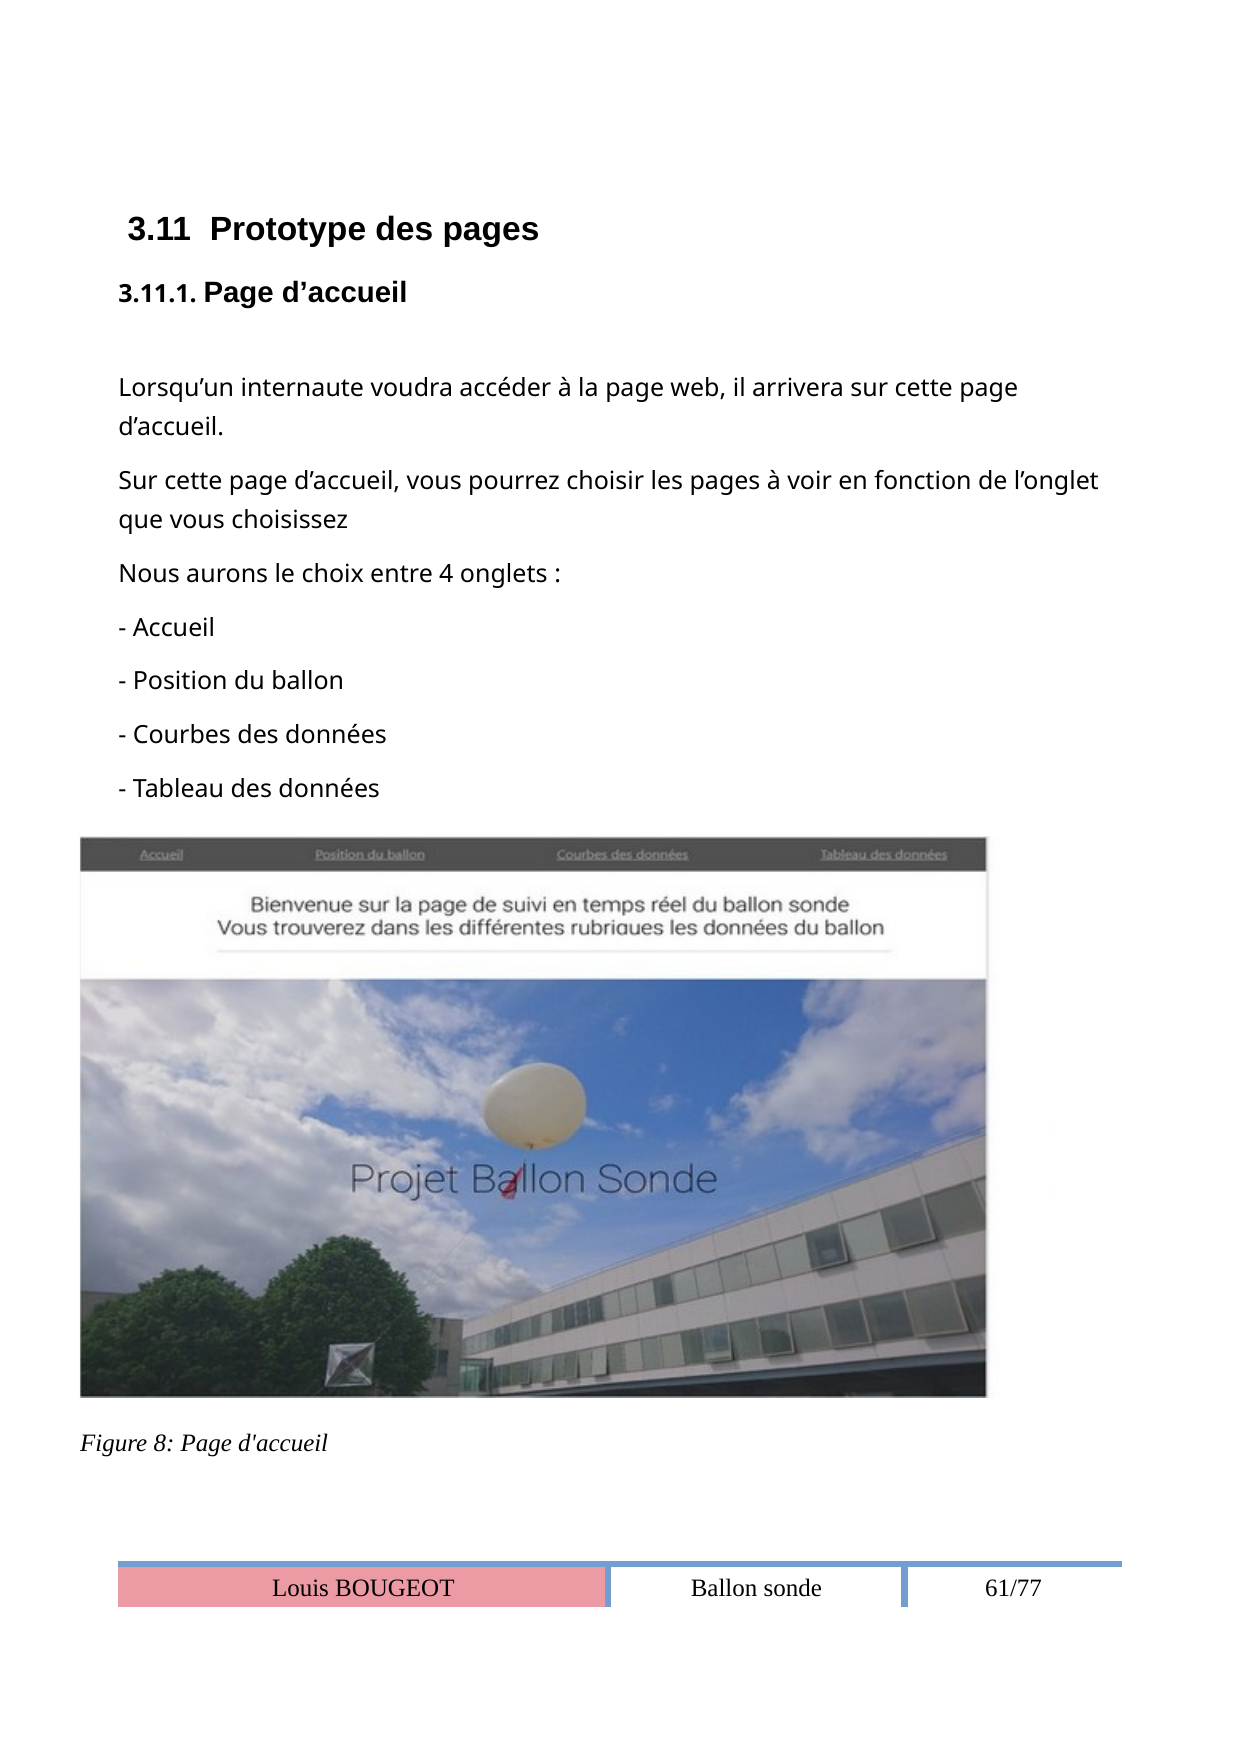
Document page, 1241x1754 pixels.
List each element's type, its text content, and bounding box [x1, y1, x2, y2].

text Nous aurons le choix entre 4 onglets : [118, 555, 1122, 589]
picture [79, 836, 1051, 1398]
text - Position du ballon [118, 663, 1122, 697]
text - Accueil [118, 609, 1122, 643]
subtitle Page d’accueil [118, 275, 1122, 309]
text - Courbes des données [118, 717, 1122, 751]
text Figure 8: Page d'accueil [80, 1428, 1070, 1457]
text - Tableau des données [118, 770, 1122, 804]
subtitle Prototype des pages [118, 209, 1122, 248]
text Lorsqu’un internaute voudra accéder à la page web, il arrivera sur cette page d’accueil. [118, 369, 1122, 443]
text Sur cette page d’accueil, vous pourrez choisir les pages à voir en fonction de l’onglet que vous choisissez [118, 462, 1122, 536]
